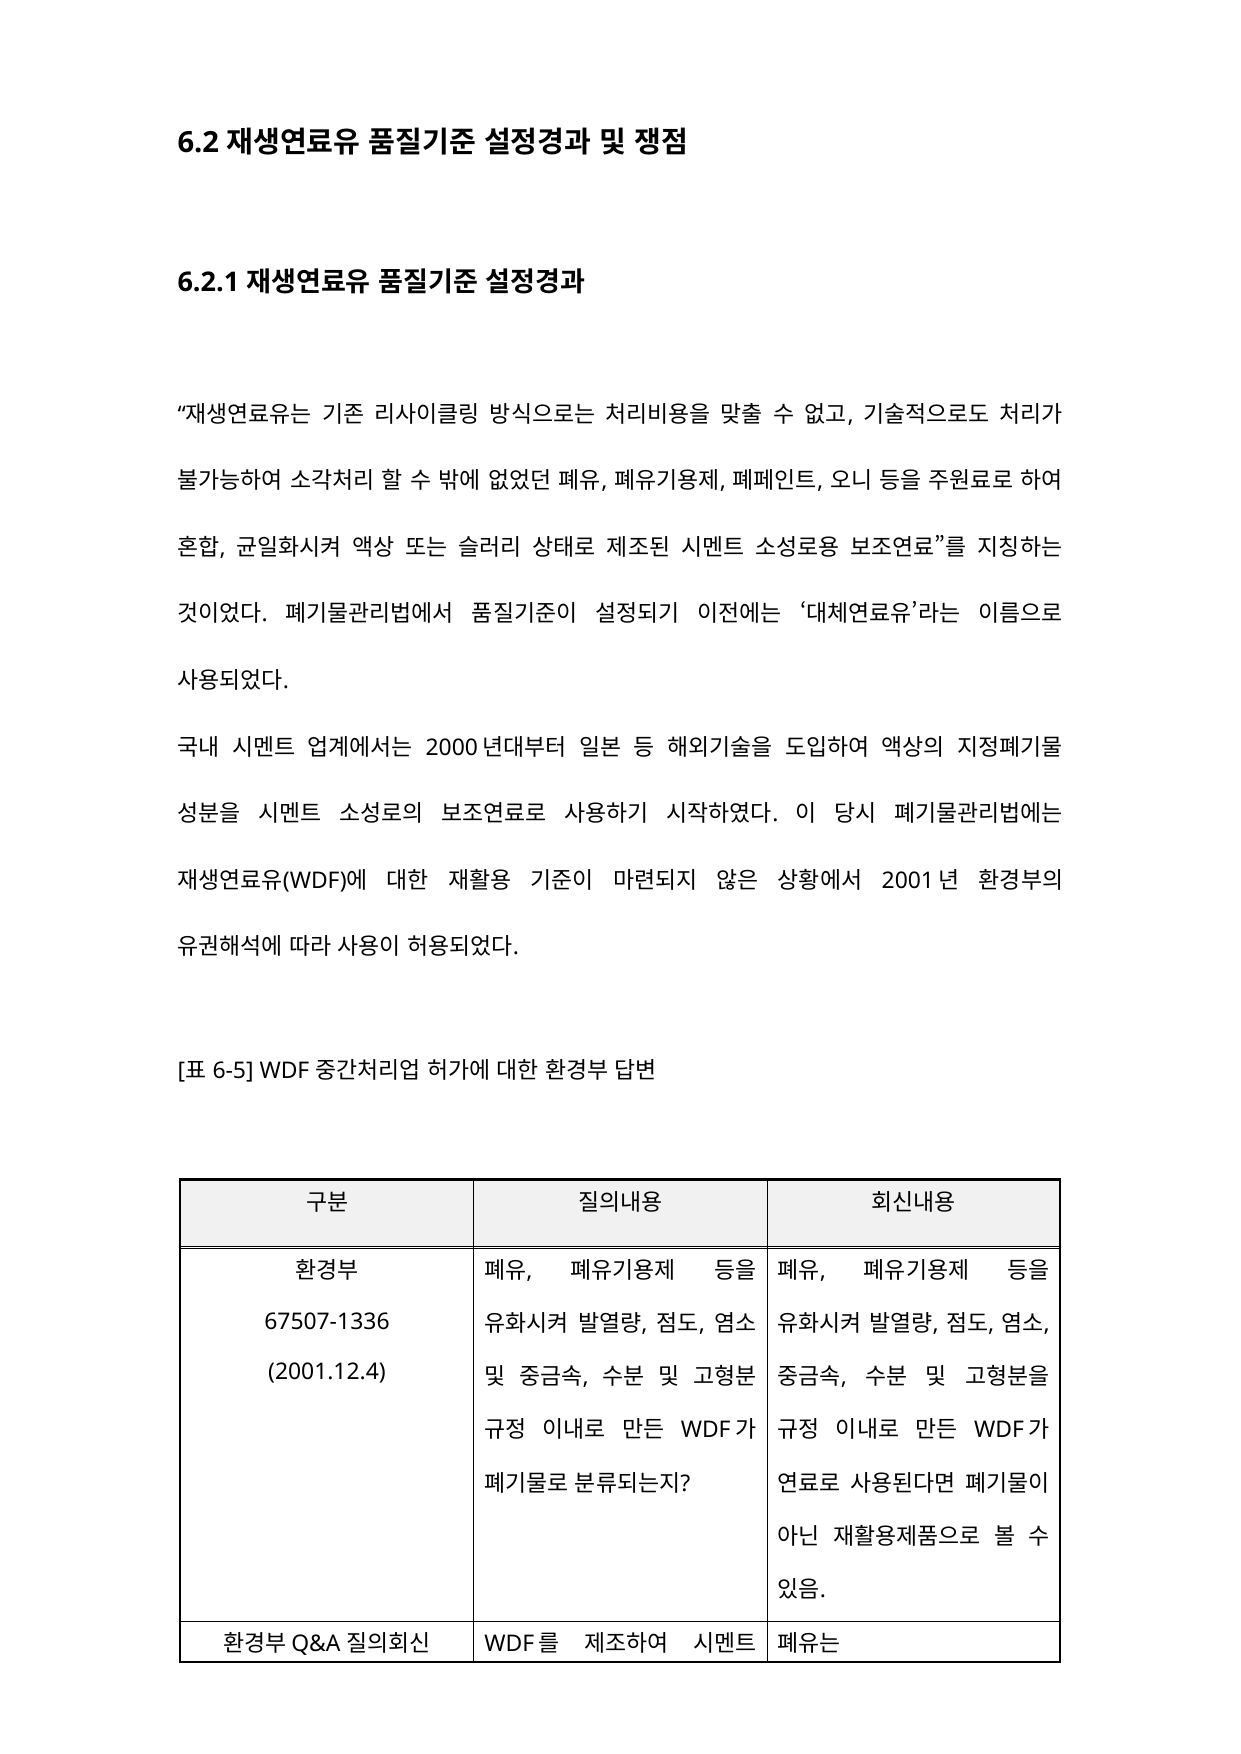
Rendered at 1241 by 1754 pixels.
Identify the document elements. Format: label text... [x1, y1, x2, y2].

text 국내 시멘트 업계에서는 2000년대부터 일본 등 해외기술을 도입하여 액상의 지정폐기물 성분을 시멘트 소성로의 보조연료로 사용하기 시작하였다. 이 당시 폐기물관리법에는 재생연료유(WDF)에 대한 재활용 기준이 마련되지 않은 상황에서 2001년 환경부의 유권해석에 따라 사용이 허용되었다. [177, 728, 1063, 961]
table_cell 폐유, 폐유기용제 등을 유화시켜 발열량, 점도, 염소 및 중금속, 수분 및 고형분 규정 이내로 만든 WDF가 폐기물로 분류되는지? [474, 1249, 767, 1621]
text [표 6-5] WDF 중간처리업 허가에 대한 환경부 답변 [177, 1052, 1063, 1085]
table_cell 폐유는 [768, 1622, 1059, 1661]
text 6.2 재생연료유 품질기준 설정경과 및 쟁점 [177, 118, 1021, 161]
table_header 회신내용 [768, 1181, 1059, 1246]
table_cell WDF를 제조하여 시멘트 [474, 1622, 767, 1661]
table_header 질의내용 [474, 1181, 767, 1246]
table_cell 환경부 67507-1336 (2001.12.4) [181, 1249, 473, 1621]
text 6.2.1 재생연료유 품질기준 설정경과 [177, 260, 1063, 299]
table_header 구분 [181, 1181, 473, 1246]
table_cell 폐유, 폐유기용제 등을 유화시켜 발열량, 점도, 염소, 중금속, 수분 및 고형분을 규정 이내로 만든 WDF가 연료로 사용된다면 폐기물이 아닌 재활용제품으로 볼 수 있음. [768, 1249, 1059, 1621]
text “재생연료유는 기존 리사이클링 방식으로는 처리비용을 맞출 수 없고, 기술적으로도 처리가 불가능하여 소각처리 할 수 밖에 없었던 폐유, 폐유기용제, 폐페인트, 오니 등을 주원료로 하여 혼합, 균일화시켜 액상 또는 슬러리 상태로 제조된 시멘트 소성로용 보조연료”를 지칭하는 것이었다. 폐기물관리법에서 품질기준이 설정되기 이전에는 ‘대체연료유’라는 이름으로 사용되었다. [177, 395, 1063, 695]
table_cell 환경부Q&A 질의회신 [181, 1622, 473, 1661]
